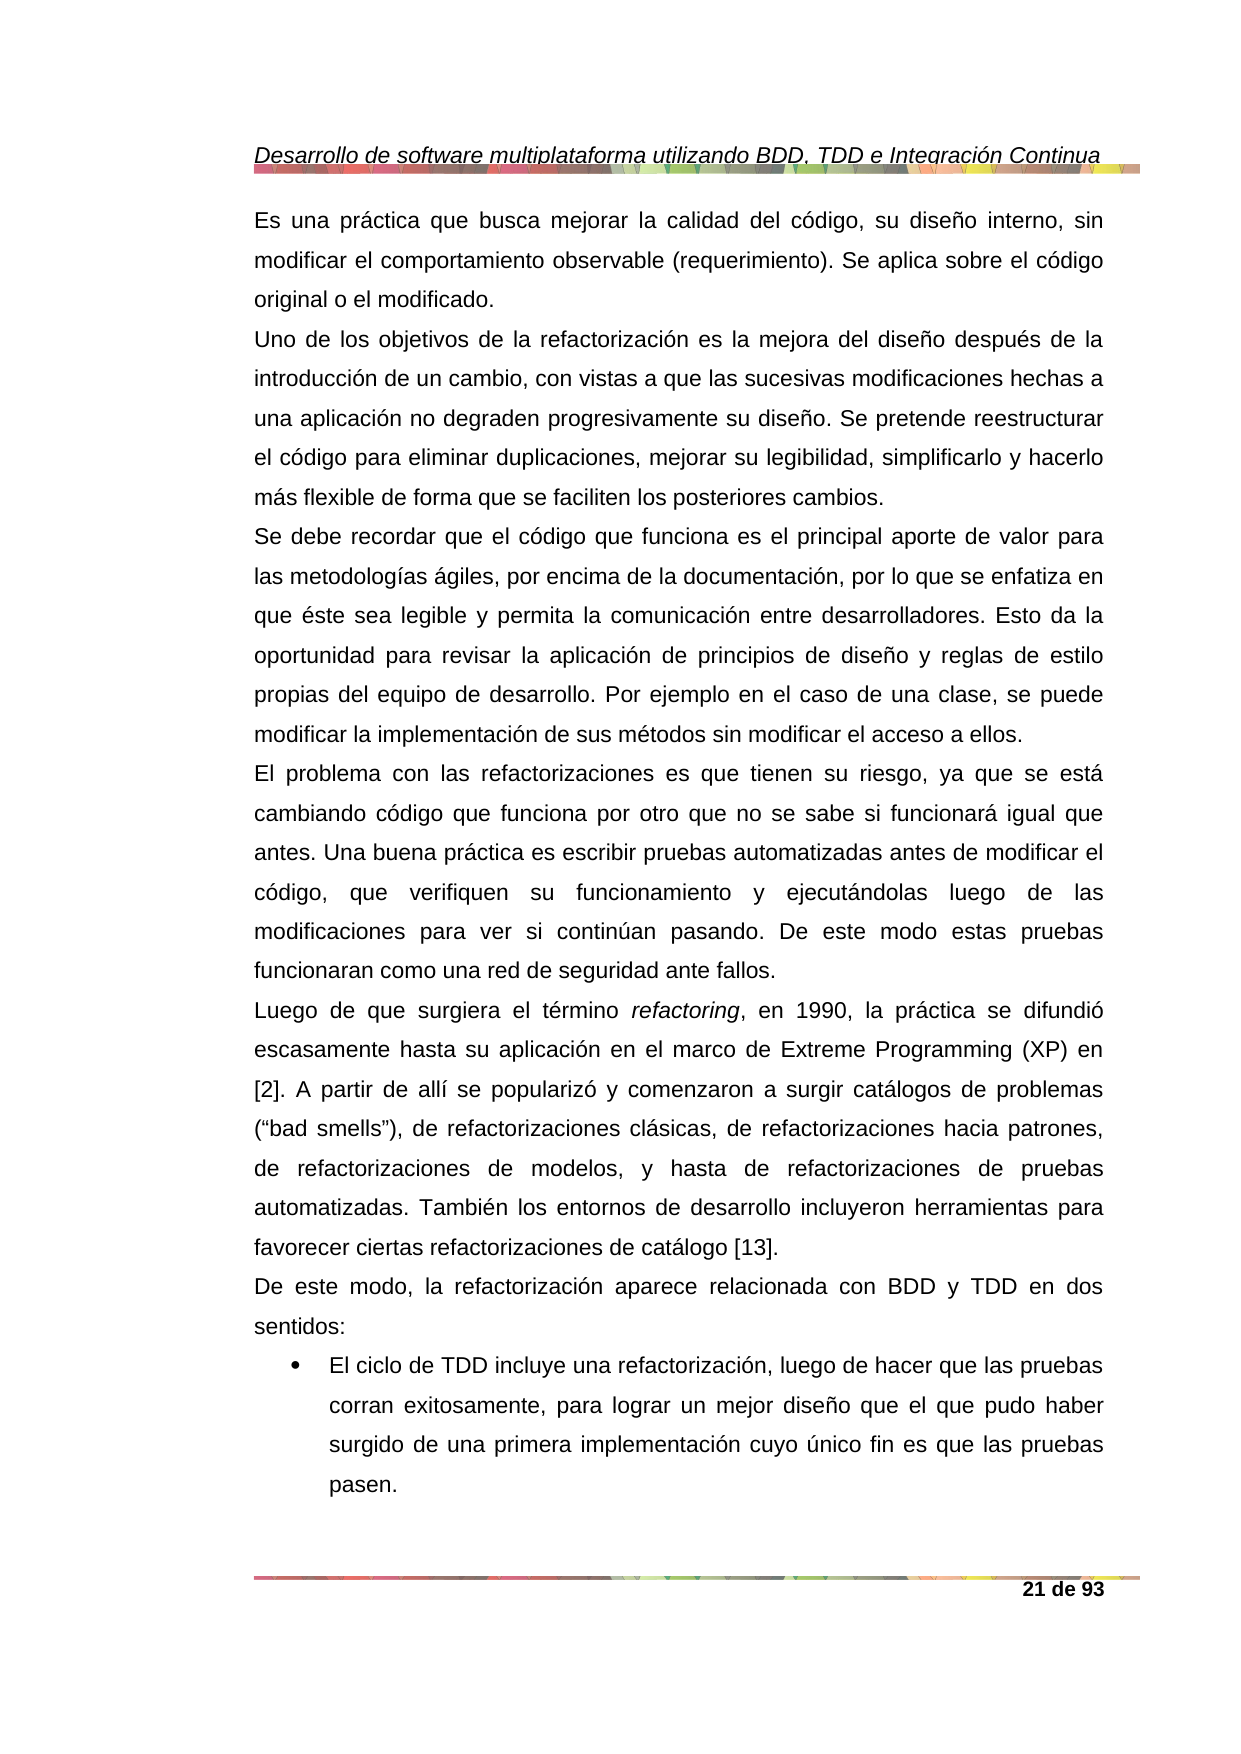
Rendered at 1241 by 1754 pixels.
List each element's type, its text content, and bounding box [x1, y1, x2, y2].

list El ciclo de TDD incluye una refactorización, luego de hacer que las pruebas corran exitosamente, para lograr un mejor diseño que el que pudo haber surgido de una primera implementación cuyo único fin es que las pruebas pasen. [291, 1352, 1104, 1497]
text Es una práctica que busca mejorar la calidad del código, su diseño interno, sin modificar el comportamiento observable (requerimiento). Se aplica sobre el código original o el modificado. [254, 207, 1104, 313]
text De este modo, la refactorización aparece relacionada con BDD y TDD en dos sentidos: [254, 1273, 1104, 1339]
text El problema con las refactorizaciones es que tienen su riesgo, ya que se está cambiando código que funciona por otro que no se sabe si funcionará igual que antes. Una buena práctica es escribir pruebas automatizadas antes de modificar el código, que verifiquen su funcionamiento y ejecutándolas luego de las modificaciones para ver si continúan pasando. De este modo estas pruebas funcionaran como una red de seguridad ante fallos. [254, 760, 1104, 984]
text Luego de que surgiera el término refactoring, en 1990, la práctica se difundió escasamente hasta su aplicación en el marco de Extreme Programming (XP) en [2]. A partir de allí se popularizó y comenzaron a surgir catálogos de problemas (“bad smells”), de refactorizaciones clásicas, de refactorizaciones hacia patrones, de refactorizaciones de modelos, y hasta de refactorizaciones de pruebas automatizadas. También los entornos de desarrollo incluyeron herramientas para favorecer ciertas refactorizaciones de catálogo [13]. [254, 997, 1104, 1260]
text Uno de los objetivos de la refactorización es la mejora del diseño después de la introducción de un cambio, con vistas a que las sucesivas modificaciones hechas a una aplicación no degraden progresivamente su diseño. Se pretende reestructurar el código para eliminar duplicaciones, mejorar su legibilidad, simplificarlo y hacerlo más flexible de forma que se faciliten los posteriores cambios. [254, 326, 1104, 510]
text Se debe recordar que el código que funciona es el principal aporte de valor para las metodologías ágiles, por encima de la documentación, por lo que se enfatiza en que éste sea legible y permita la comunicación entre desarrolladores. Esto da la oportunidad para revisar la aplicación de principios de diseño y reglas de estilo propias del equipo de desarrollo. Por ejemplo en el caso de una clase, se puede modificar la implementación de sus métodos sin modificar el acceso a ellos. [254, 523, 1104, 747]
